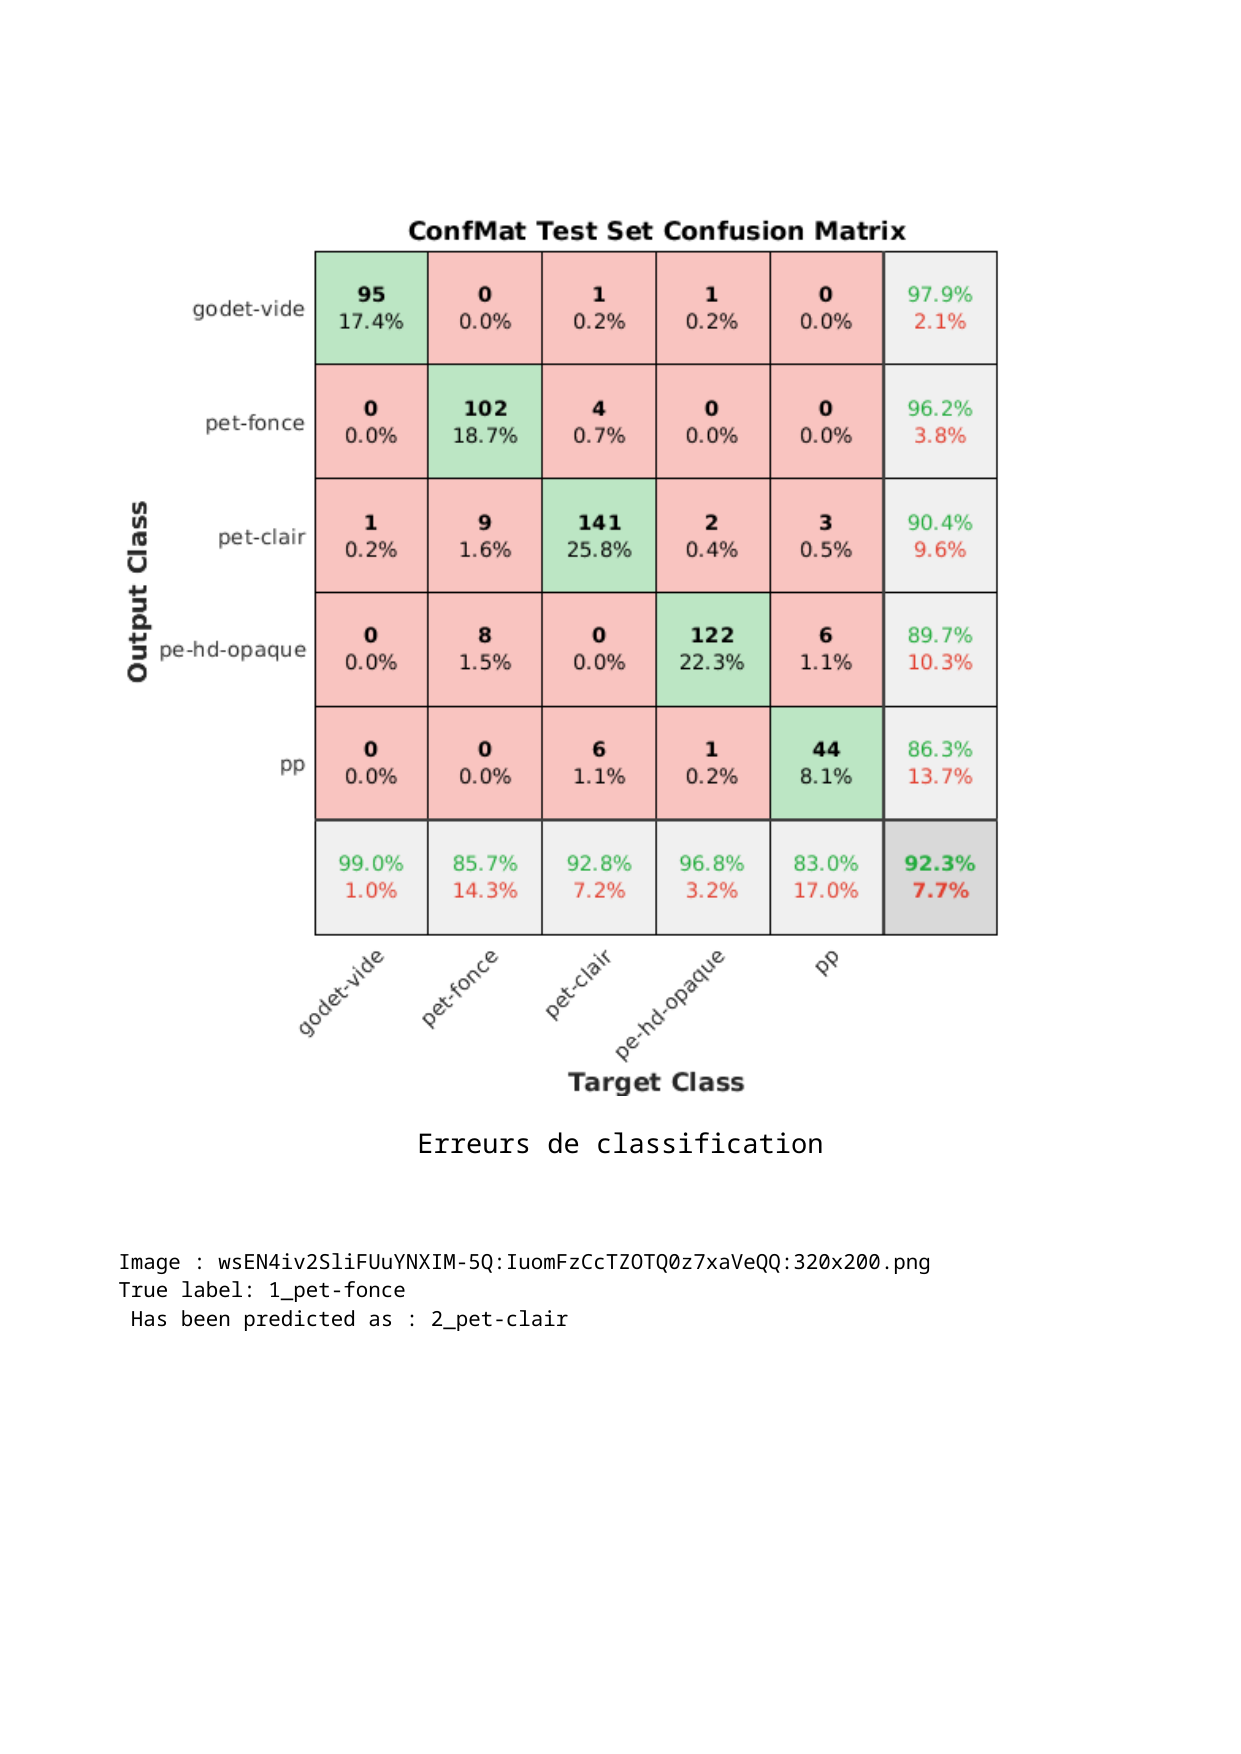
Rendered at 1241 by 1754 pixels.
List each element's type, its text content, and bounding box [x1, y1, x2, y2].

text Image : wsEN4iv2SliFUuYNXIM-5Q:IuomFzCcTZOTQ0z7xaVeQQ:320x200.png [118, 1247, 1122, 1276]
picture [123, 145, 1090, 1096]
text Has been predicted as : 2_pet-clair [118, 1304, 1122, 1333]
text True label: 1_pet-fonce [118, 1276, 1122, 1304]
text Erreurs de classification [118, 1125, 1122, 1162]
